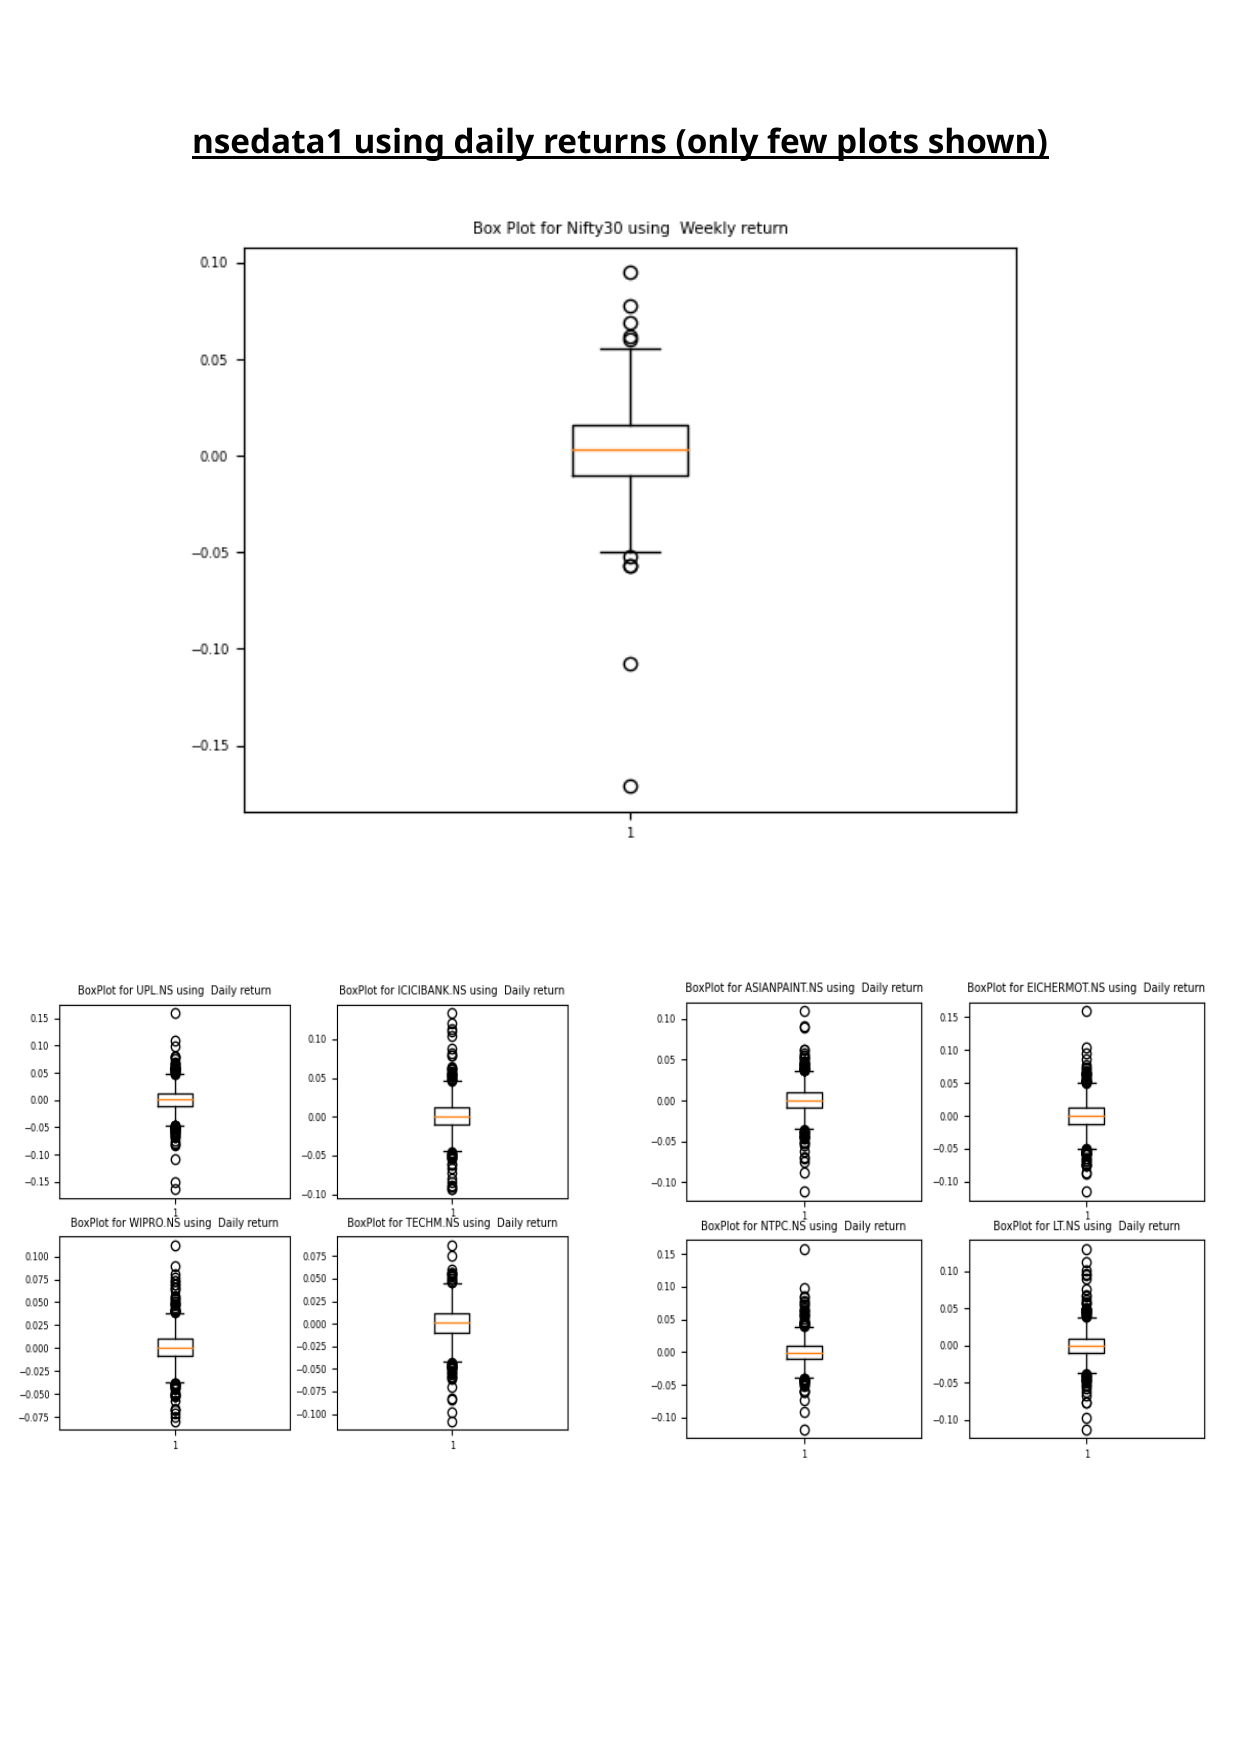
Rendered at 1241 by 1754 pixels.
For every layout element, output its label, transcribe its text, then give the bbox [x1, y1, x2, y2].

picture [6, 975, 586, 1456]
picture [171, 205, 1038, 864]
text nsedata1 using daily returns (only few plots shown) [118, 118, 1122, 163]
picture [632, 972, 1223, 1465]
